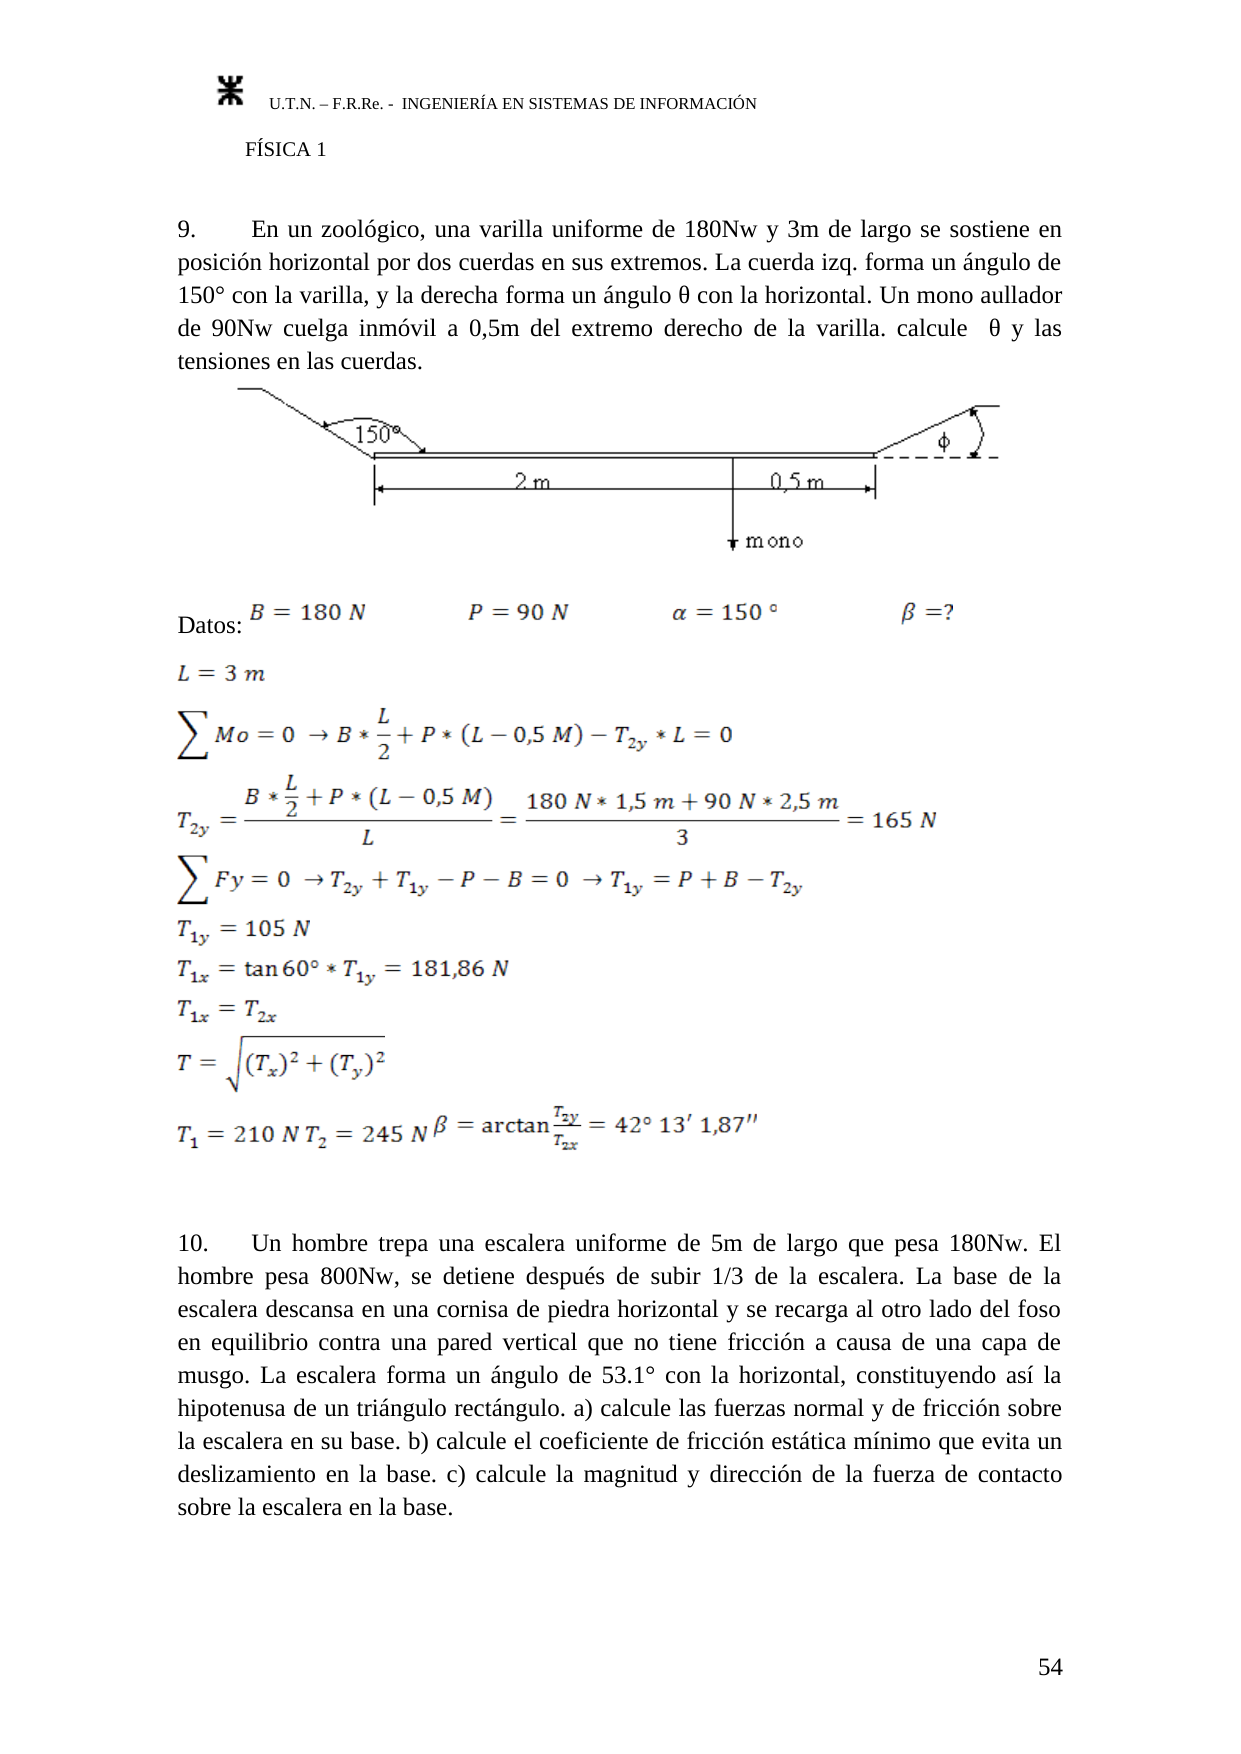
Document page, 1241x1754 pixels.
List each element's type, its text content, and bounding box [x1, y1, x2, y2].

picture [177, 705, 732, 766]
text Datos: [177, 599, 1063, 701]
text 9. En un zoológico, una varilla uniforme de 180Nw y 3m de largo se sostiene en posición horizontal por dos cuerdas en sus extremos. La cuerda izq. forma un ángulo de 150° con la varilla, y la derecha forma un ángulo θ con la horizontal. Un mono aullador de 90Nw cuelga inmóvil a 0,5m del extremo derecho de la varilla. calcule θ y las tensiones en las cuerdas. [177, 214, 1063, 375]
picture [177, 659, 265, 694]
picture [672, 598, 777, 633]
picture [177, 1120, 299, 1155]
picture [468, 598, 570, 633]
picture [250, 598, 366, 633]
picture [177, 1033, 385, 1099]
picture [177, 995, 279, 1029]
picture [177, 770, 937, 850]
picture [433, 1103, 757, 1155]
picture [305, 1120, 428, 1155]
picture [177, 914, 310, 951]
picture [901, 598, 953, 633]
picture [177, 854, 805, 911]
picture [177, 954, 509, 991]
text 10. Un hombre trepa una escalera uniforme de 5m de largo que pesa 180Nw. El hombre pesa 800Nw, se detiene después de subir 1/3 de la escalera. La base de la escalera descansa en una cornisa de piedra horizontal y se recarga al otro lado del foso en equilibrio contra una pared vertical que no tiene fricción a causa de una capa de musgo. La escalera forma un ángulo de 53.1° con la horizontal, constituyendo así la hipotenusa de un triángulo rectángulo. a) calcule las fuerzas normal y de fricción sobre la escalera en su base. b) calcule el coeficiente de fricción estática mínimo que evita un deslizamiento en la base. c) calcule la magnitud y dirección de la fuerza de contacto sobre la escalera en la base. [177, 1228, 1063, 1521]
